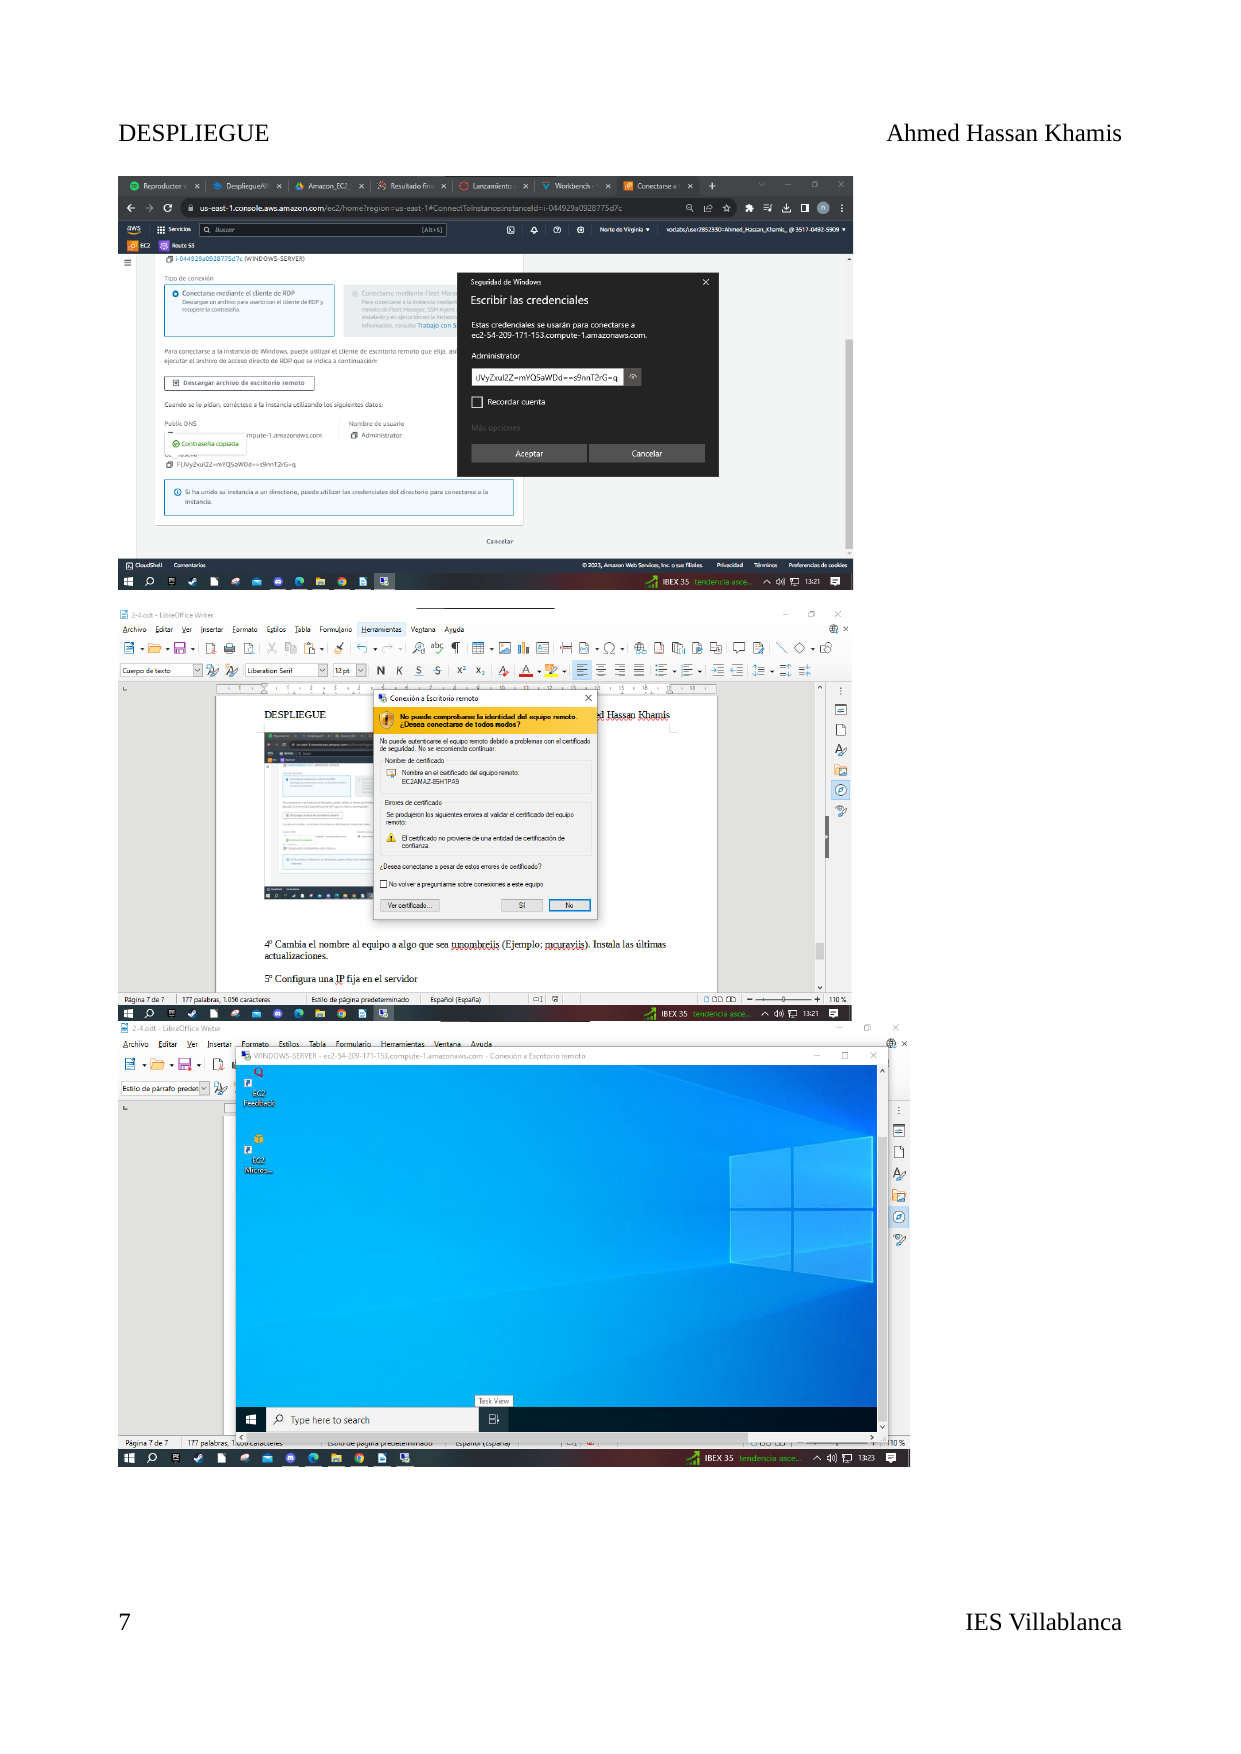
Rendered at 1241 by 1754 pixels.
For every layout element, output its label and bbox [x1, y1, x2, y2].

picture [118, 608, 911, 1467]
picture [118, 176, 854, 590]
